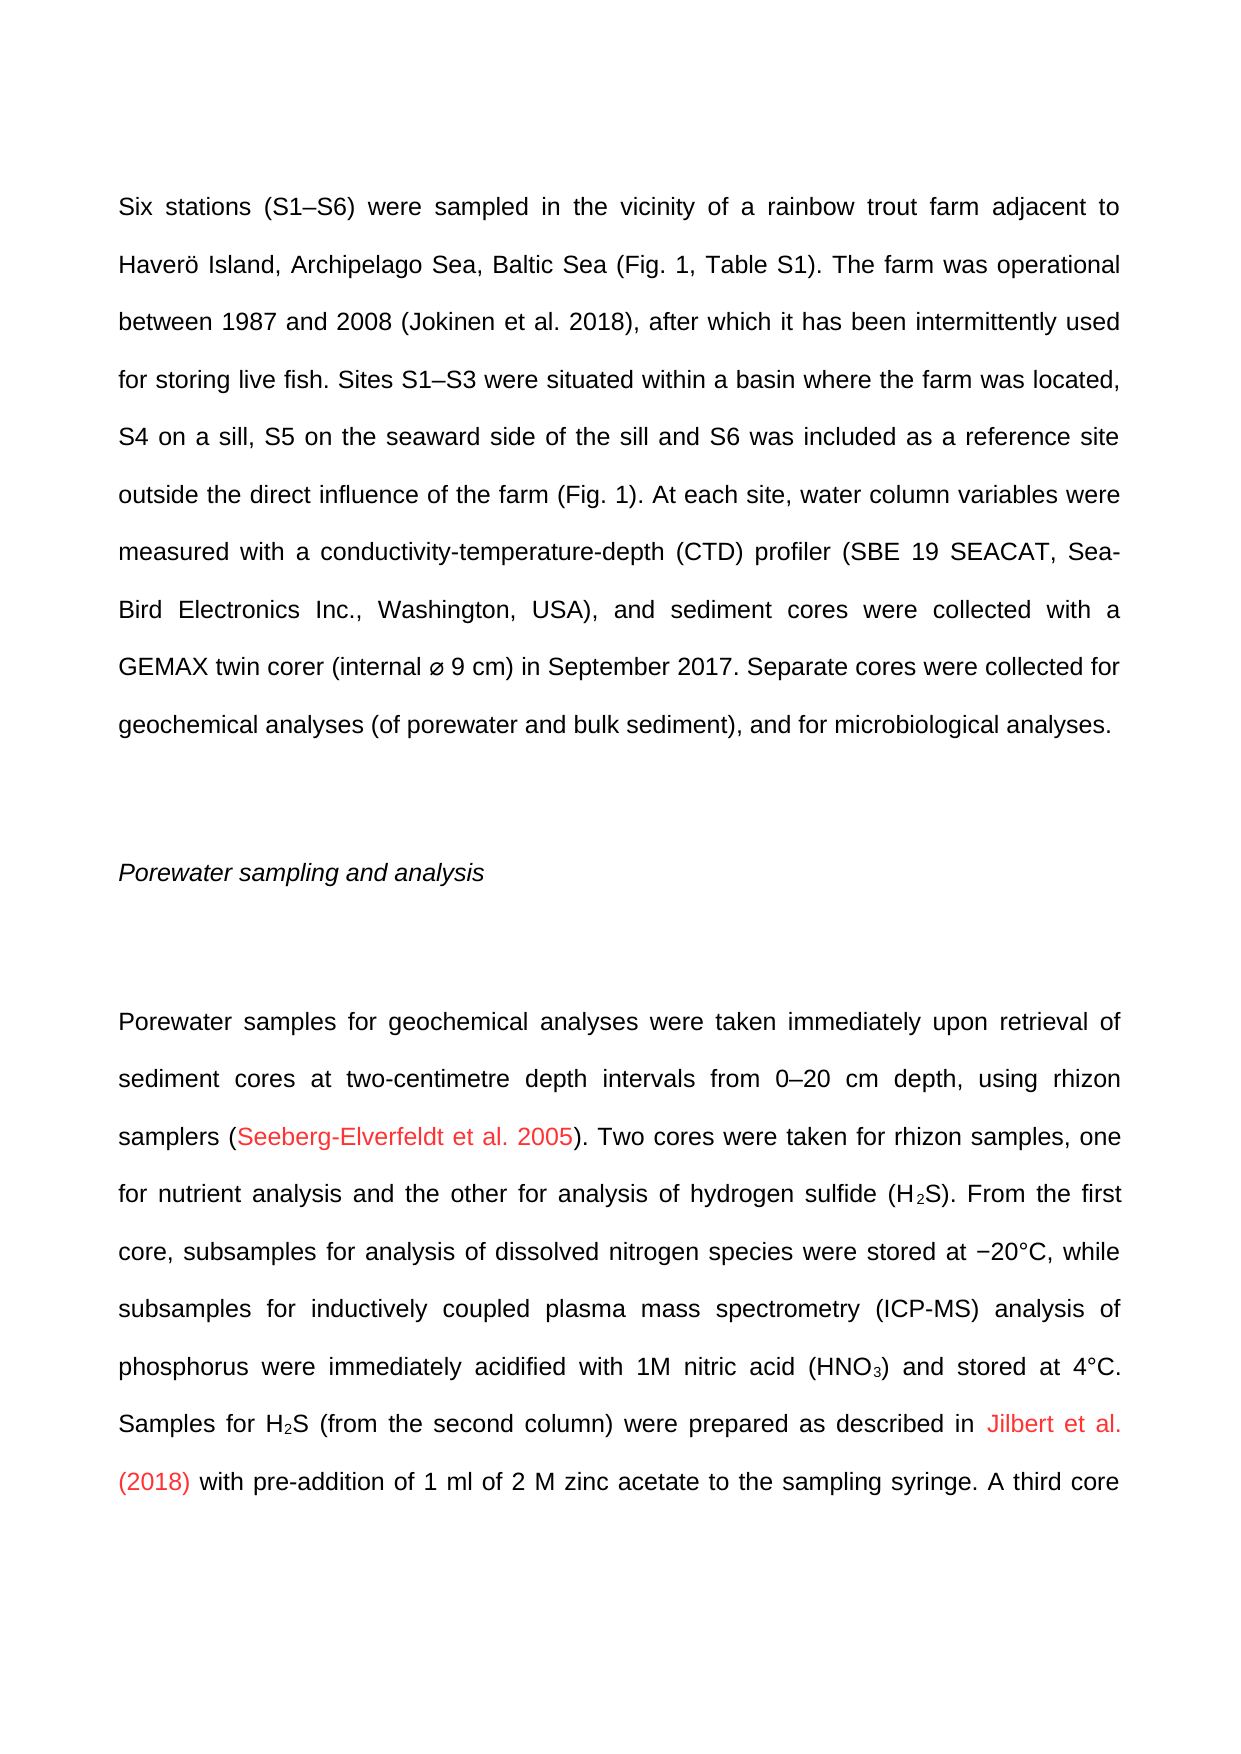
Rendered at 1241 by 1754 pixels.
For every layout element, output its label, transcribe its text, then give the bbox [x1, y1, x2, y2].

text Porewater samples for geochemical analyses were taken immediately upon retrieval of sediment cores at two-centimetre depth intervals from 0–20 cm depth, using rhizon samplers (Seeberg-Elverfeldt et al. 2005). Two cores were taken for rhizon samples, one for nutrient analysis and the other for analysis of hydrogen sulfide (H2S). From the first core, subsamples for analysis of dissolved nitrogen species were stored at −20°C, while subsamples for inductively coupled plasma mass spectrometry (ICP-MS) analysis of phosphorus were immediately acidified with 1M nitric acid (HNO3) and stored at 4°C. Samples for H2S (from the second column) were prepared as described in Jilbert et al. (2018) with pre-addition of 1 ml of 2 M zinc acetate to the sampling syringe. A third core [118, 1006, 1122, 1495]
text Six stations (S1–S6) were sampled in the vicinity of a rainbow trout farm adjacent to Haverö Island, Archipelago Sea, Baltic Sea (Fig. 1, Table S1). The farm was operational between 1987 and 2008 (Jokinen et al. 2018), after which it has been intermittently used for storing live fish. Sites S1–S3 were situated within a basin where the farm was located, S4 on a sill, S5 on the seaward side of the sill and S6 was included as a reference site outside the direct influence of the farm (Fig. 1). At each site, water column variables were measured with a conductivity-temperature-depth (CTD) profiler (SBE 19 SEACAT, Sea-Bird Electronics Inc., Washington, USA), and sediment cores were collected with a GEMAX twin corer (internal ⌀ 9 cm) in September 2017. Separate cores were collected for geochemical analyses (of porewater and bulk sediment), and for microbiological analyses. [118, 192, 1122, 738]
text Porewater sampling and analysis [118, 858, 1122, 887]
